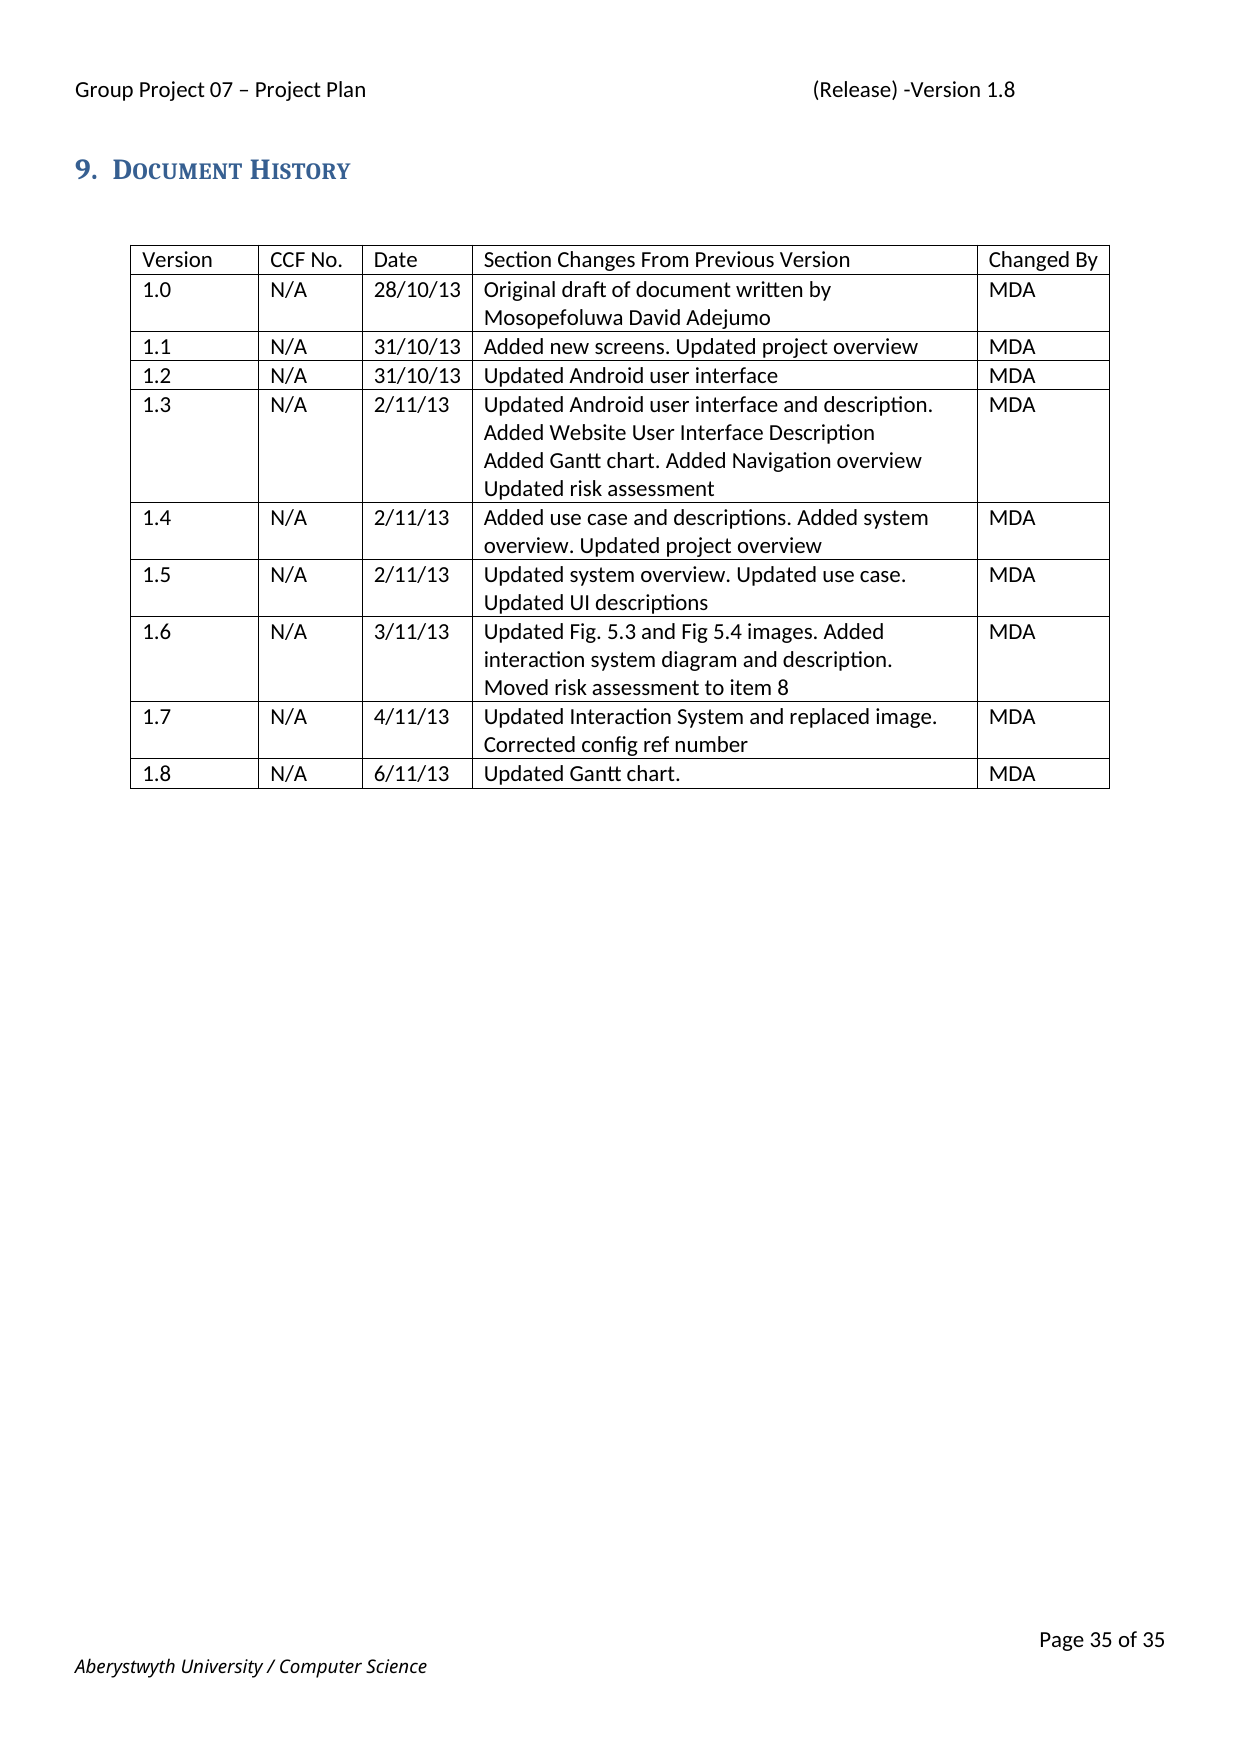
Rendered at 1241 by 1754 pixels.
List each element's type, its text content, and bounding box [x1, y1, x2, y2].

table_cell MDA [978, 759, 1109, 787]
table_cell N/A [259, 702, 362, 758]
table_cell 1.1 [131, 332, 258, 360]
table_cell 6/11/13 [363, 759, 472, 787]
table_cell 3/11/13 [363, 617, 472, 701]
table_cell Added new screens. Updated project overview [473, 332, 977, 360]
table_cell N/A [259, 275, 362, 331]
table_cell 31/10/13 [363, 332, 472, 360]
table_header Version [131, 246, 258, 274]
table_cell 4/11/13 [363, 702, 472, 758]
table_cell Added use case and descriptions. Added system overview. Updated project overview [473, 503, 977, 559]
table_cell MDA [978, 503, 1109, 559]
table_cell Updated Android user interface [473, 361, 977, 389]
table_cell MDA [978, 361, 1109, 389]
table_cell MDA [978, 332, 1109, 360]
table_cell 1.2 [131, 361, 258, 389]
table_cell 1.5 [131, 560, 258, 616]
table_cell Original draft of document written by Mosopefoluwa David Adejumo [473, 275, 977, 331]
table_cell 2/11/13 [363, 390, 472, 502]
table_cell MDA [978, 560, 1109, 616]
table_cell 1.4 [131, 503, 258, 559]
table_cell 1.8 [131, 759, 258, 787]
table_cell Updated Gantt chart. [473, 759, 977, 787]
table_cell N/A [259, 361, 362, 389]
table_cell N/A [259, 759, 362, 787]
table_cell Updated Fig. 5.3 and Fig 5.4 images. Added interaction system diagram and description. Moved risk assessment to item 8 [473, 617, 977, 701]
table_cell 2/11/13 [363, 503, 472, 559]
table_cell 2/11/13 [363, 560, 472, 616]
subtitle Document History [75, 153, 1165, 187]
table_cell Updated Interaction System and replaced image. Corrected config ref number [473, 702, 977, 758]
table_cell MDA [978, 702, 1109, 758]
table_cell N/A [259, 617, 362, 701]
table_cell N/A [259, 390, 362, 502]
table_header Section Changes From Previous Version [473, 246, 977, 274]
table_cell Updated system overview. Updated use case. Updated UI descriptions [473, 560, 977, 616]
table_cell 1.3 [131, 390, 258, 502]
table_cell 1.6 [131, 617, 258, 701]
table_cell MDA [978, 617, 1109, 701]
table_cell N/A [259, 503, 362, 559]
table_cell MDA [978, 275, 1109, 331]
table_header Date [363, 246, 472, 274]
table_cell 1.0 [131, 275, 258, 331]
table_cell 28/10/13 [363, 275, 472, 331]
table_cell MDA [978, 390, 1109, 502]
table_cell 1.7 [131, 702, 258, 758]
table_cell N/A [259, 332, 362, 360]
table_header CCF No. [259, 246, 362, 274]
table_header Changed By [978, 246, 1109, 274]
table_cell N/A [259, 560, 362, 616]
table_cell Updated Android user interface and description. Added Website User Interface Description Added Gantt chart. Added Navigation overview Updated risk assessment [473, 390, 977, 502]
table_cell 31/10/13 [363, 361, 472, 389]
